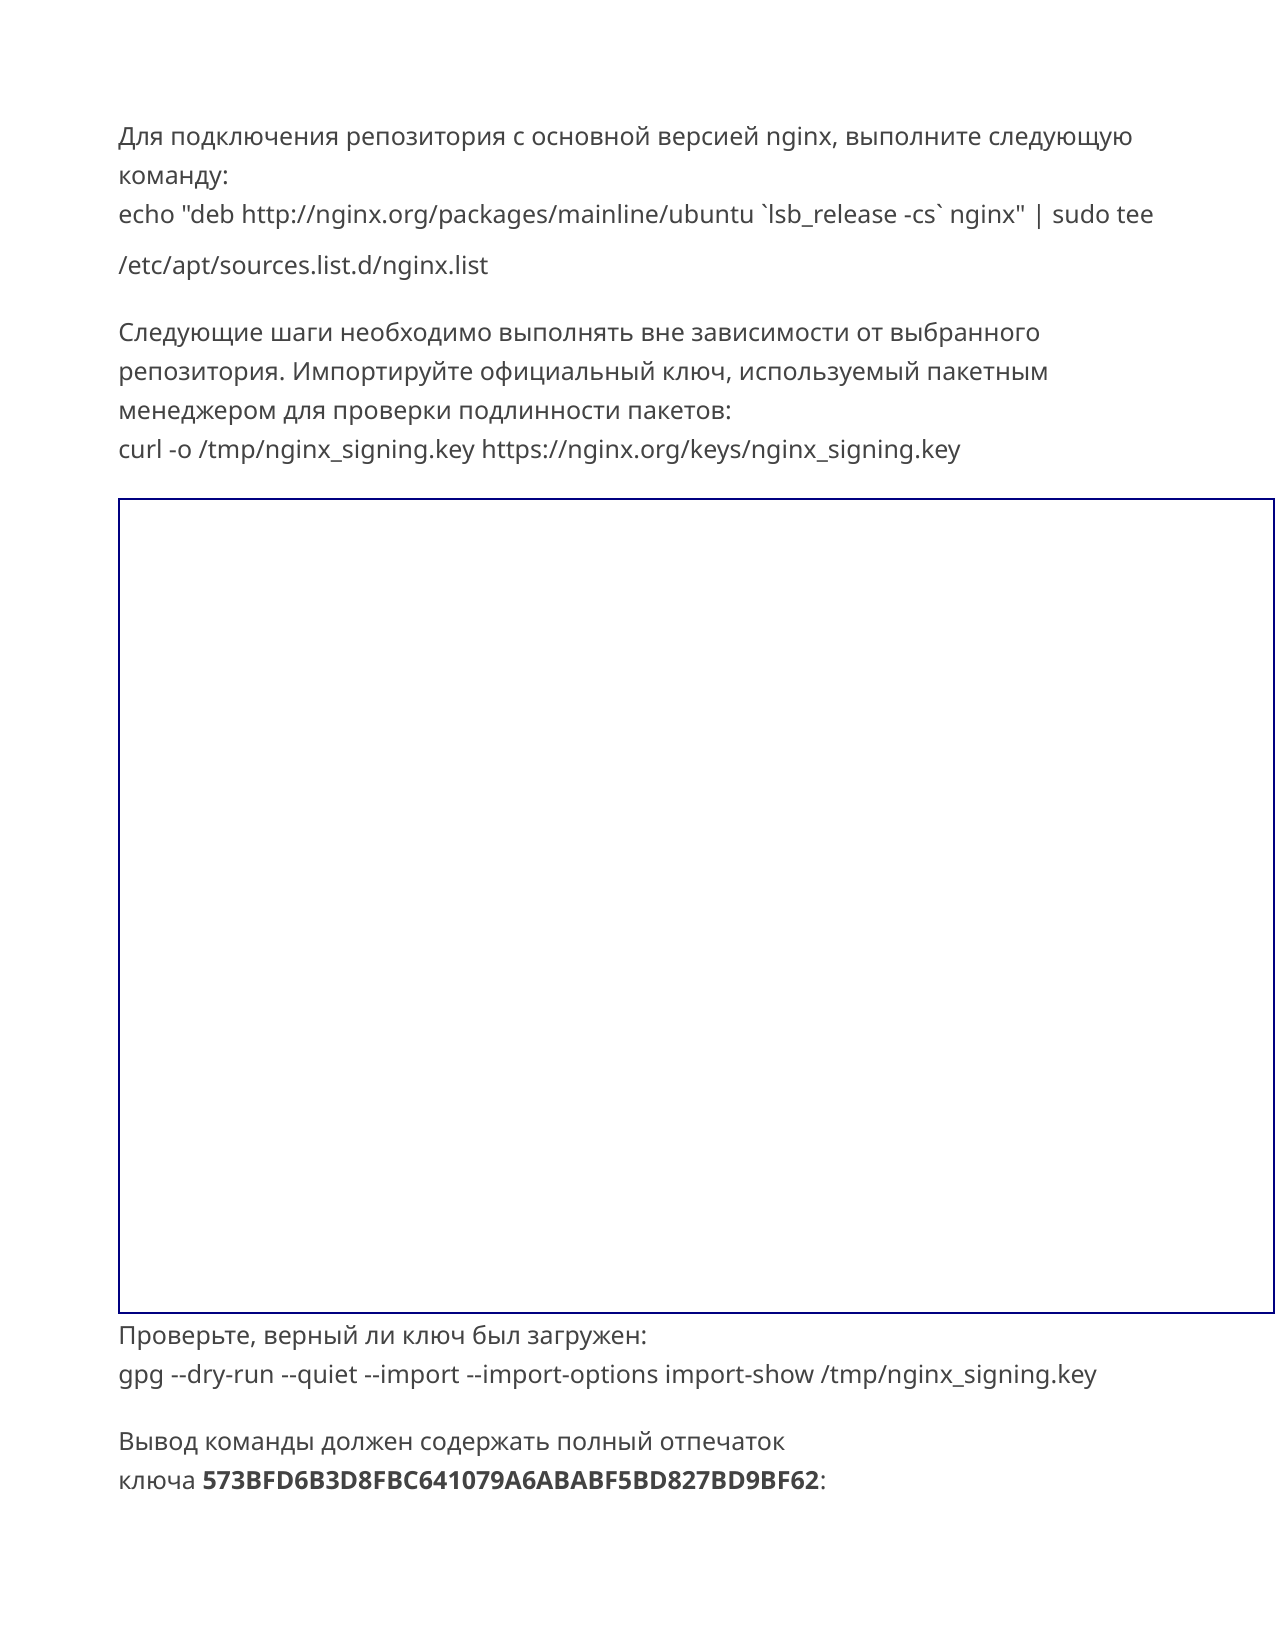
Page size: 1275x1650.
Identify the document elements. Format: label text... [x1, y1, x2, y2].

text gpg --dry-run --quiet --import --import-options import-show /tmp/nginx_signing.key [118, 1357, 1157, 1391]
text Для подключения репозитория с основной версией nginx, выполните следующую команду: [118, 118, 1157, 191]
text Следующие шаги необходимо выполнять вне зависимости от выбранного репозитория. Импортируйте официальный ключ, используемый пакетным менеджером для проверки подлинности пакетов: [118, 314, 1157, 427]
text echo "deb http://nginx.org/packages/mainline/ubuntu `lsb_release -cs` nginx" | sudo tee /etc/apt/sources.list.d/nginx.list [118, 196, 1157, 282]
text Вывод команды должен содержать полный отпечаток ключа 573BFD6B3D8FBC641079A6ABABF5BD827BD9BF62: [118, 1424, 1157, 1497]
text Проверьте, верный ли ключ был загружен: [118, 1318, 1157, 1352]
text curl -o /tmp/nginx_signing.key https://nginx.org/keys/nginx_signing.key [118, 432, 1157, 466]
